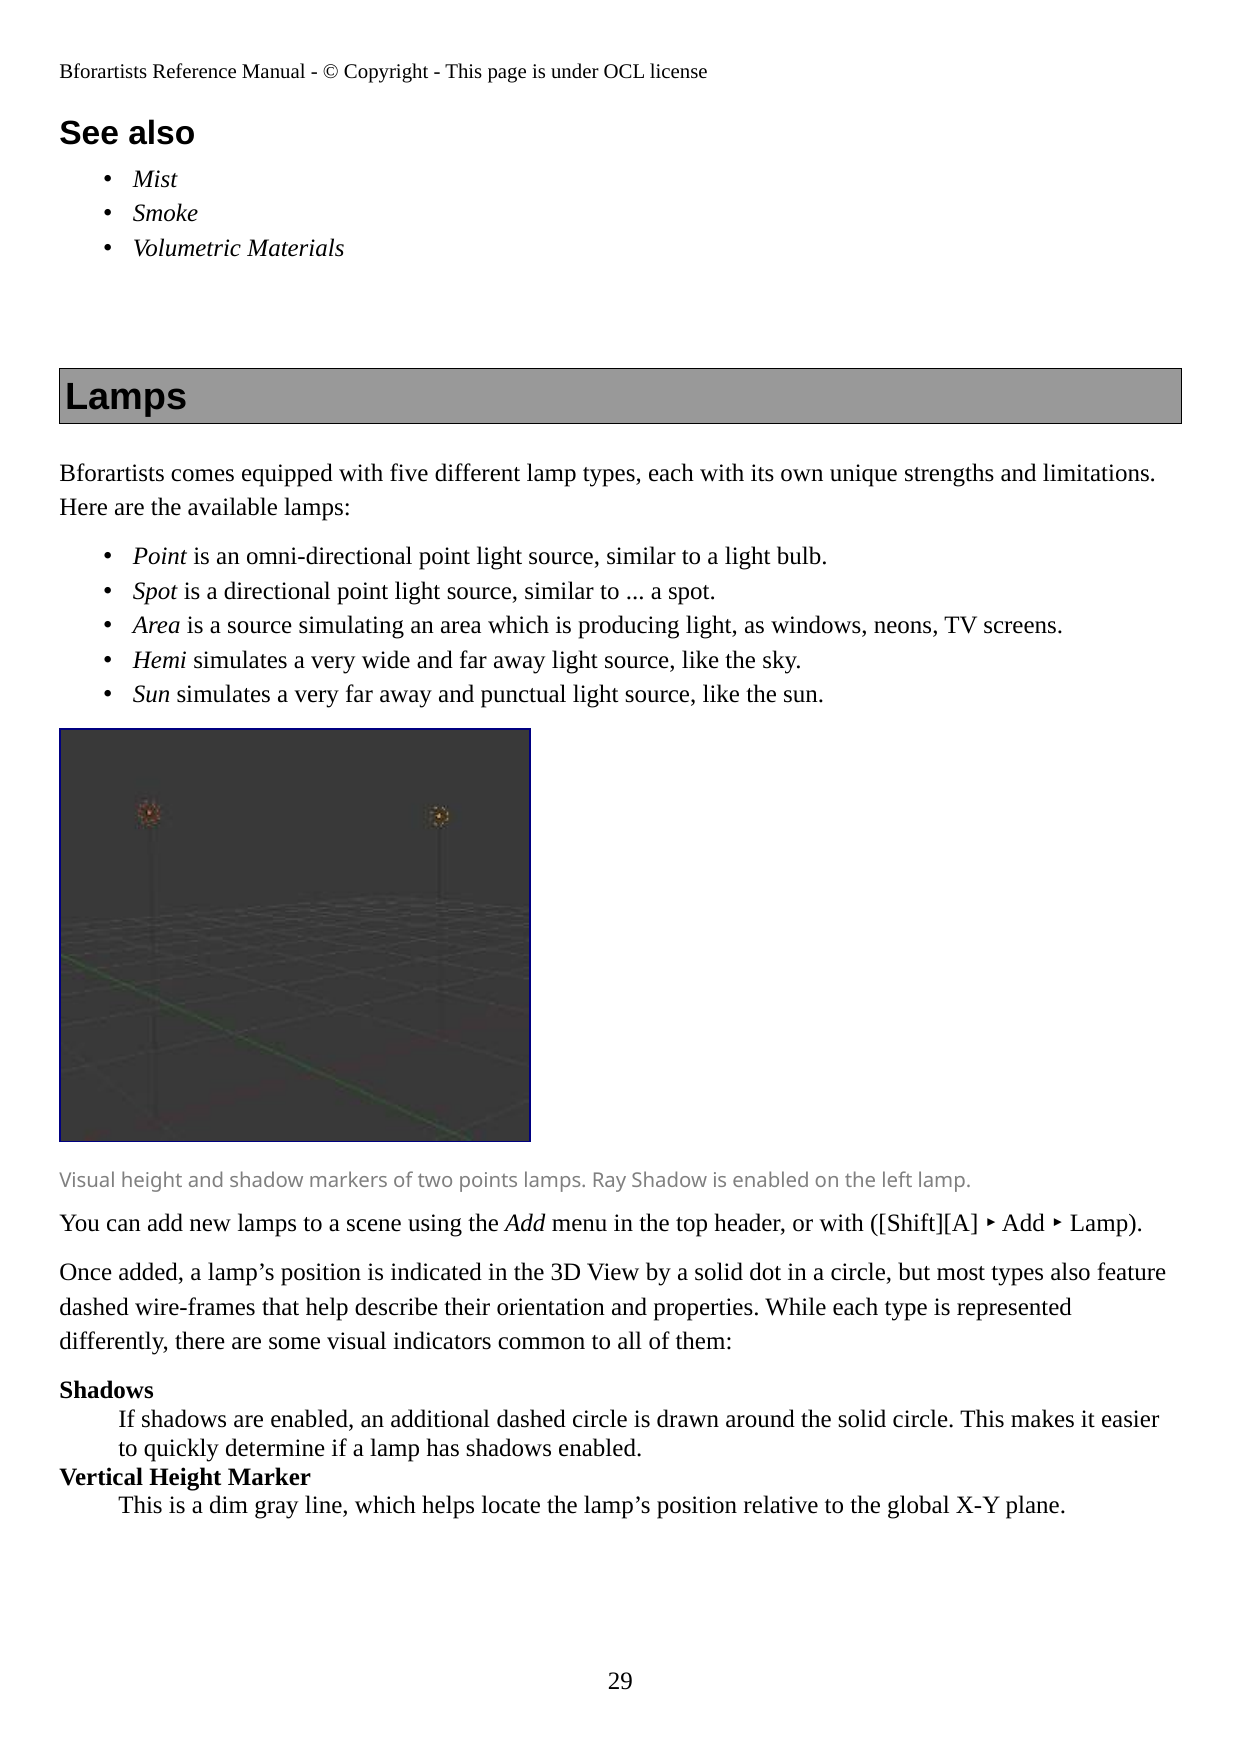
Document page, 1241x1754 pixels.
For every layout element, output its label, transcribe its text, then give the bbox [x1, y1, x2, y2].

list Area is a source simulating an area which is producing light, as windows, neons, TV screens. [103, 610, 1181, 639]
picture [61, 730, 529, 1141]
list Sun simulates a very far away and punctual light source, like the sun. [103, 679, 1181, 708]
subtitle See also [59, 113, 1181, 151]
text Once added, a lamp’s position is indicated in the 3D View by a solid dot in a circle, but most types also feature dashed wire-frames that help describe their orientation and properties. While each type is represented differently, there are some visual indicators common to all of them: [59, 1257, 1181, 1355]
list Point is an omni-directional point light source, similar to a light bulb. [103, 541, 1181, 570]
list This is a dim gray line, which helps locate the lamp’s position relative to the global X-Y plane. [118, 1490, 1181, 1519]
list Smoke [103, 198, 1181, 227]
text You can add new lamps to a scene using the Add menu in the top header, or with ([Shift][A] ‣ Add ‣ Lamp). [59, 1208, 1181, 1237]
subtitle Vertical Height Marker [59, 1462, 1181, 1490]
list Spot is a directional point light source, similar to ... a spot. [103, 576, 1181, 604]
subtitle Shadows [59, 1375, 1181, 1404]
text Bforartists comes equipped with five different lamp types, each with its own unique strengths and limitations. Here are the available lamps: [59, 458, 1181, 521]
list Volumetric Materials [103, 233, 1181, 261]
table_header Lamps [60, 369, 1181, 423]
list Mist [103, 164, 1181, 192]
list If shadows are enabled, an additional dashed circle is drawn around the solid circle. This makes it easier to quickly determine if a lamp has shadows enabled. [118, 1404, 1181, 1462]
list Hemi simulates a very wide and far away light source, like the sky. [103, 645, 1181, 673]
text Visual height and shadow markers of two points lamps. Ray Shadow is enabled on the left lamp. [59, 1162, 1181, 1194]
